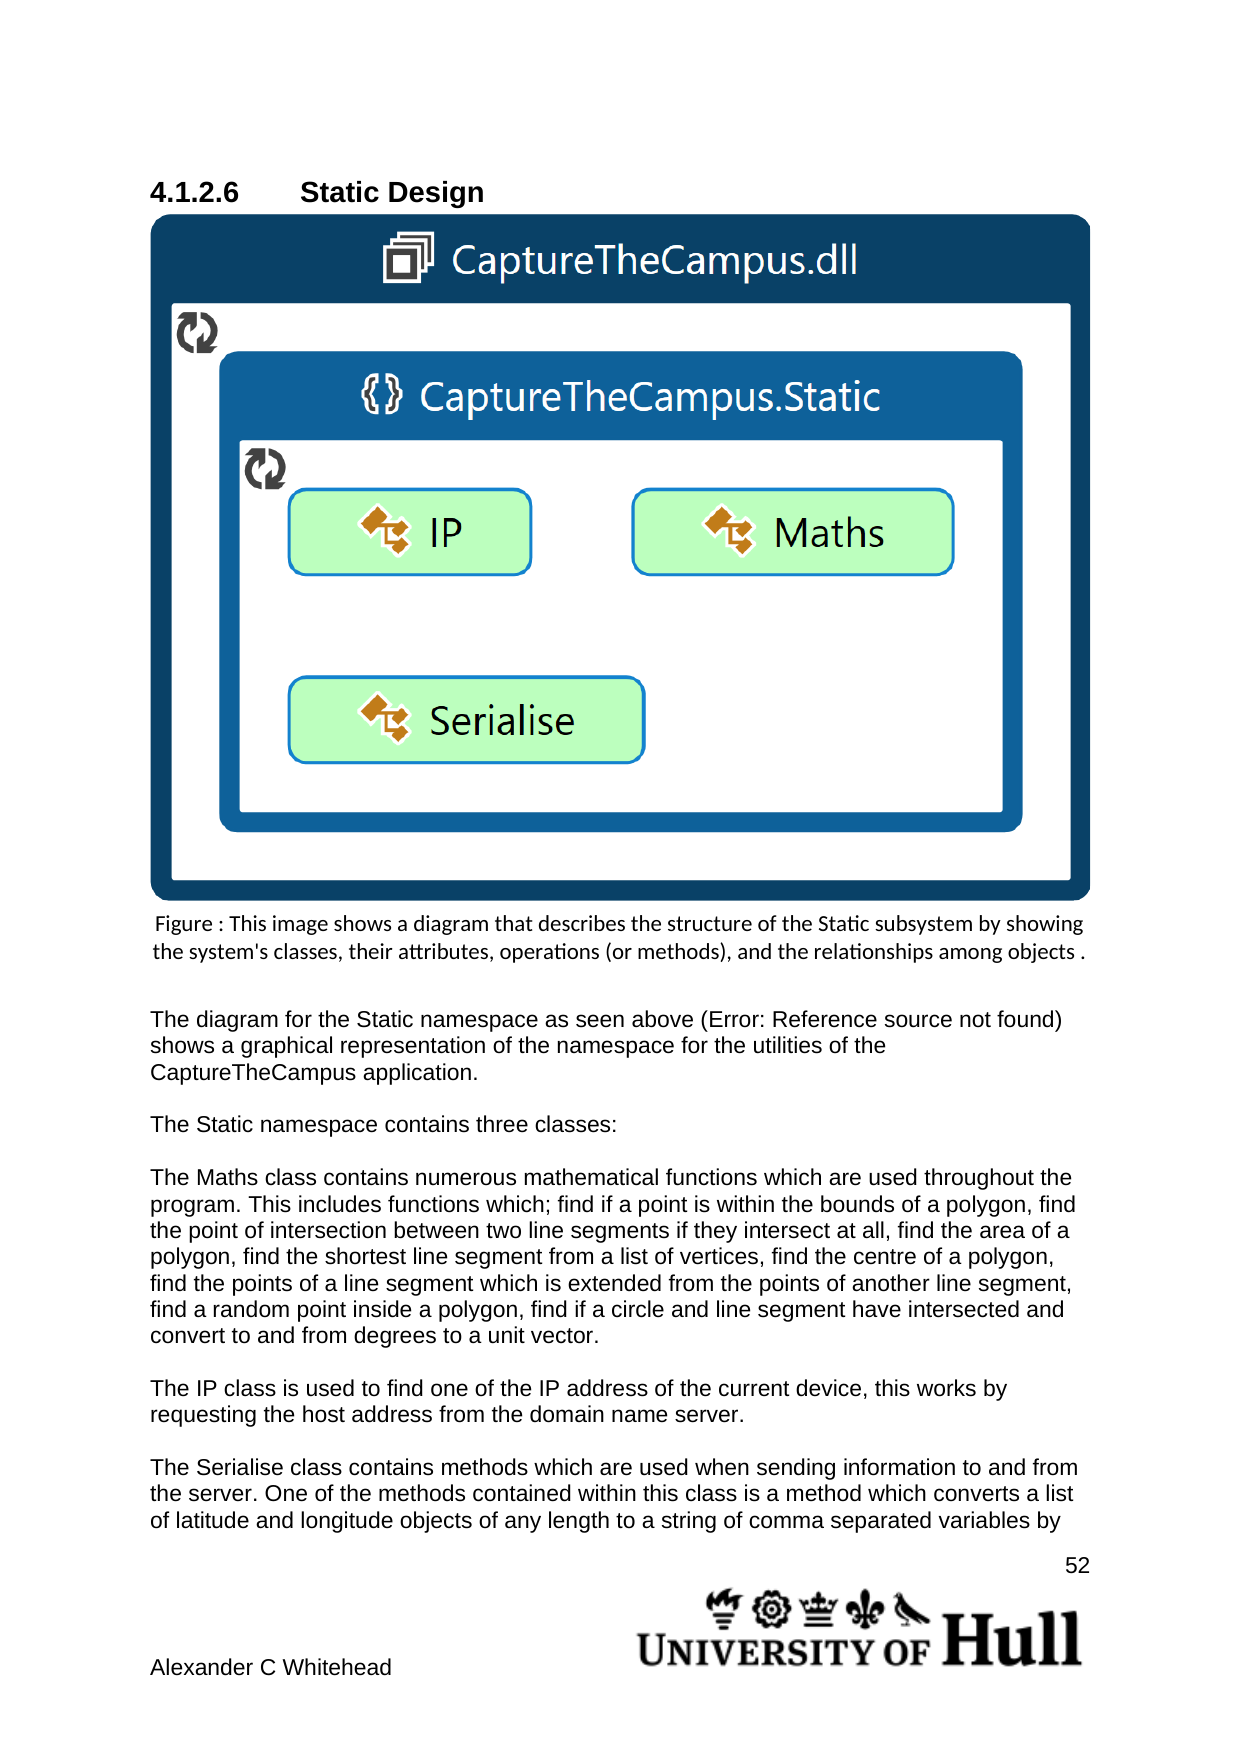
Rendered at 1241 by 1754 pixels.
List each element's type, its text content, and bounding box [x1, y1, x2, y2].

text The Static namespace contains three classes: [150, 1111, 1090, 1138]
picture [150, 214, 1091, 901]
text The Serialise class contains methods which are used when sending information to and from the server. One of the methods contained within this class is a method which converts a list of latitude and longitude objects of any length to a string of comma separated variables by [150, 1454, 1090, 1533]
picture [630, 1578, 1091, 1676]
subtitle Static Design [150, 175, 1090, 208]
text The Maths class contains numerous mathematical functions which are used throughout the program. This includes functions which; find if a point is within the bounds of a polygon, find the point of intersection between two line segments if they intersect at all, find the area of a polygon, find the shortest line segment from a list of vertices, find the centre of a polygon, find the points of a line segment which is extended from the points of another line segment, find a random point inside a polygon, find if a circle and line segment have intersected and convert to and from degrees to a unit vector. [150, 1164, 1090, 1349]
text The IP class is used to find one of the IP address of the current device, this works by requesting the host address from the domain name server. [150, 1375, 1090, 1428]
text The diagram for the Static namespace as seen above (Figure 24) shows a graphical representation of the namespace for the utilities of the CaptureTheCampus application. [150, 1006, 1090, 1085]
